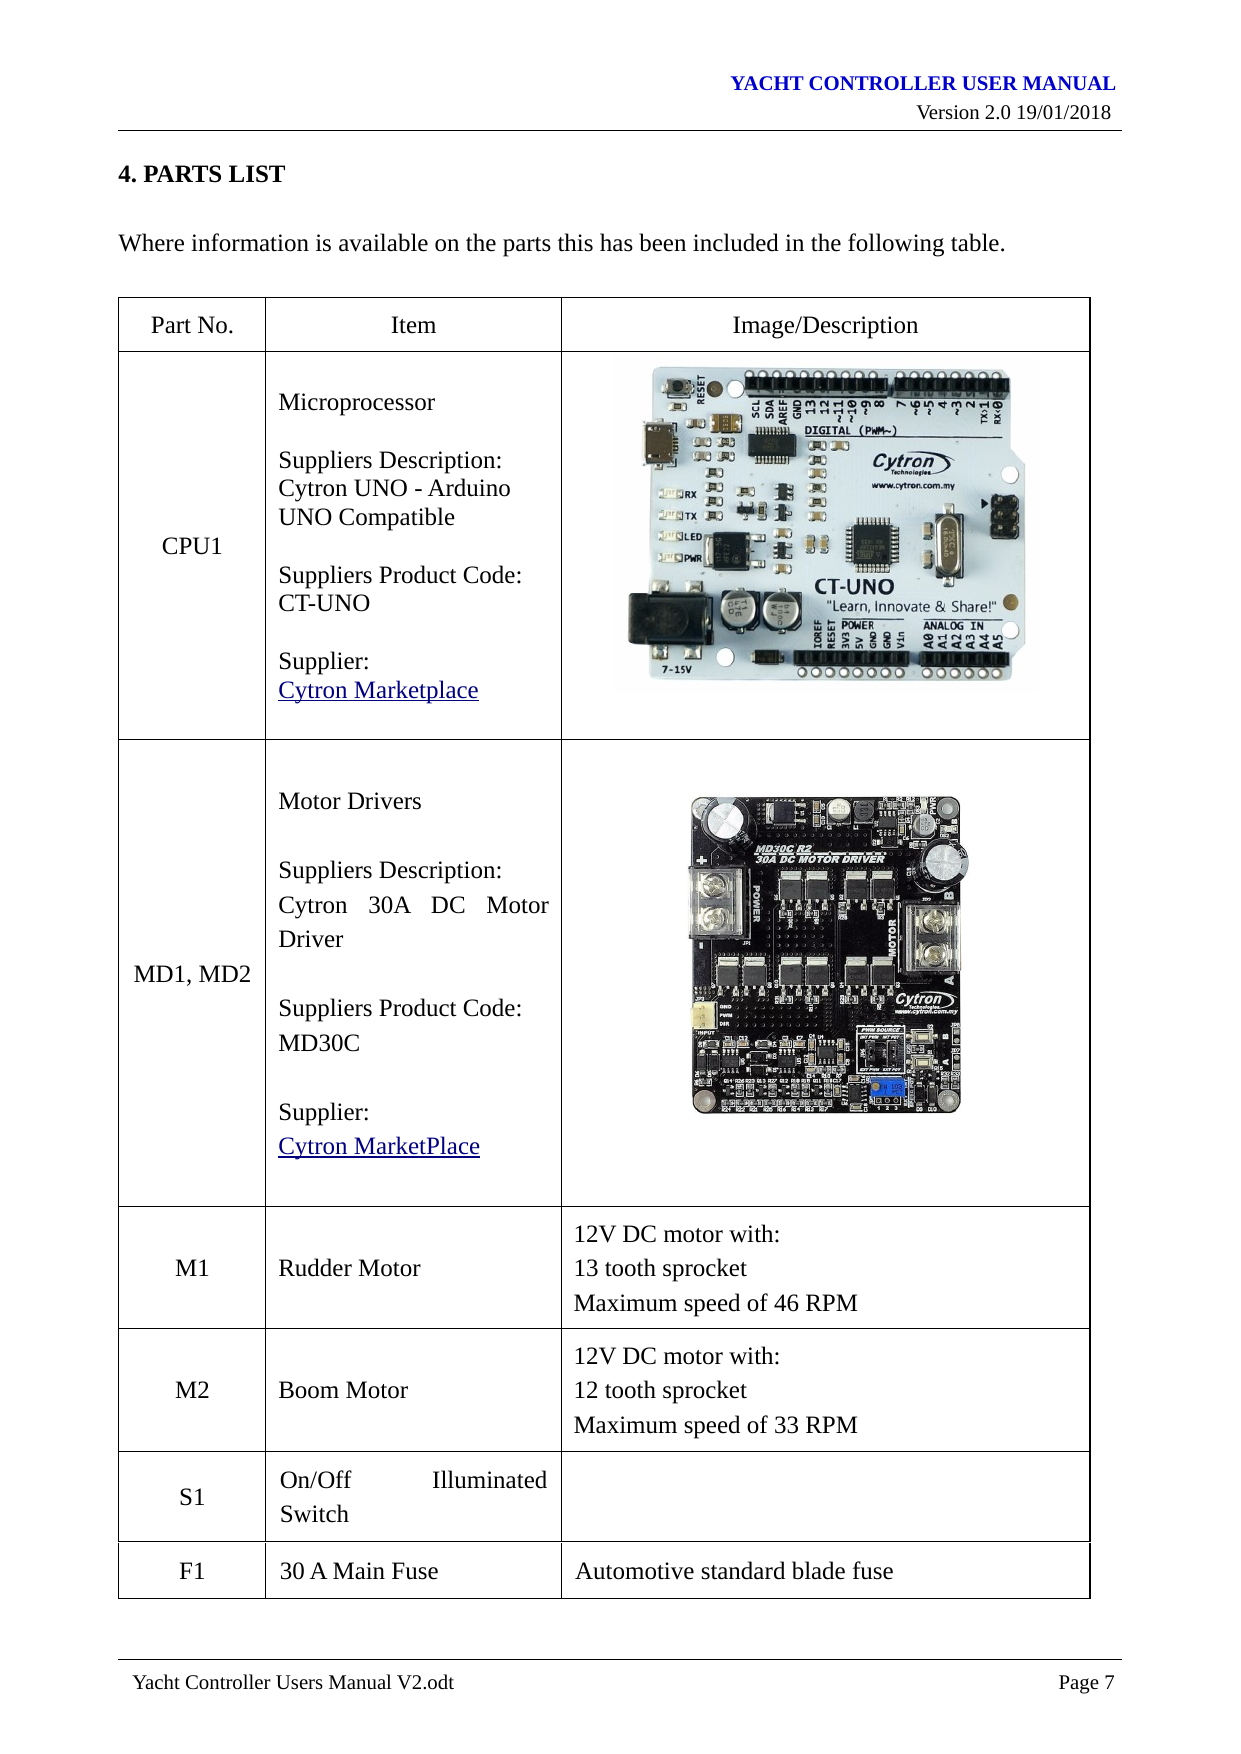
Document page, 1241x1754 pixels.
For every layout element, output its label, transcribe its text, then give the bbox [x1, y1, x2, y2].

table_cell Motor Drivers Suppliers Description: Cytron 30A DC Motor Driver Suppliers Product Code: MD30C Supplier: Cytron MarketPlace [266, 740, 561, 1206]
text Where information is available on the parts this has been included in the following table. [118, 228, 1122, 257]
table_cell S1 [119, 1452, 265, 1541]
table_cell Microprocessor Suppliers Description: Cytron UNO - Arduino UNO Compatible Suppliers Product Code: CT-UNO Supplier: Cytron Marketplace [266, 352, 561, 739]
table_cell MD1, MD2 [119, 740, 265, 1206]
table_cell On/Off Illuminated Switch [266, 1452, 561, 1541]
text 4. PARTS LIST [118, 159, 1122, 188]
table_cell M1 [119, 1207, 265, 1328]
table_cell Automotive standard blade fuse [562, 1543, 1089, 1598]
table_cell F1 [119, 1543, 265, 1598]
table_cell [562, 355, 1089, 739]
table_cell M2 [119, 1329, 265, 1451]
table_cell 30 A Main Fuse [266, 1543, 561, 1598]
table_cell Rudder Motor [266, 1207, 561, 1328]
table_header Part No. [119, 298, 265, 351]
table_cell 12V DC motor with: 13 tooth sprocket Maximum speed of 46 RPM [562, 1207, 1089, 1328]
table_cell [562, 740, 1089, 1206]
picture [614, 743, 1037, 1160]
table_cell [562, 1452, 1089, 1541]
table_cell 12V DC motor with: 12 tooth sprocket Maximum speed of 33 RPM [562, 1329, 1089, 1451]
table_cell CPU1 [119, 352, 265, 739]
table_header Image/Description [562, 298, 1089, 351]
table_cell Boom Motor [266, 1329, 561, 1451]
table_header Item [266, 298, 561, 351]
picture [612, 354, 1039, 693]
